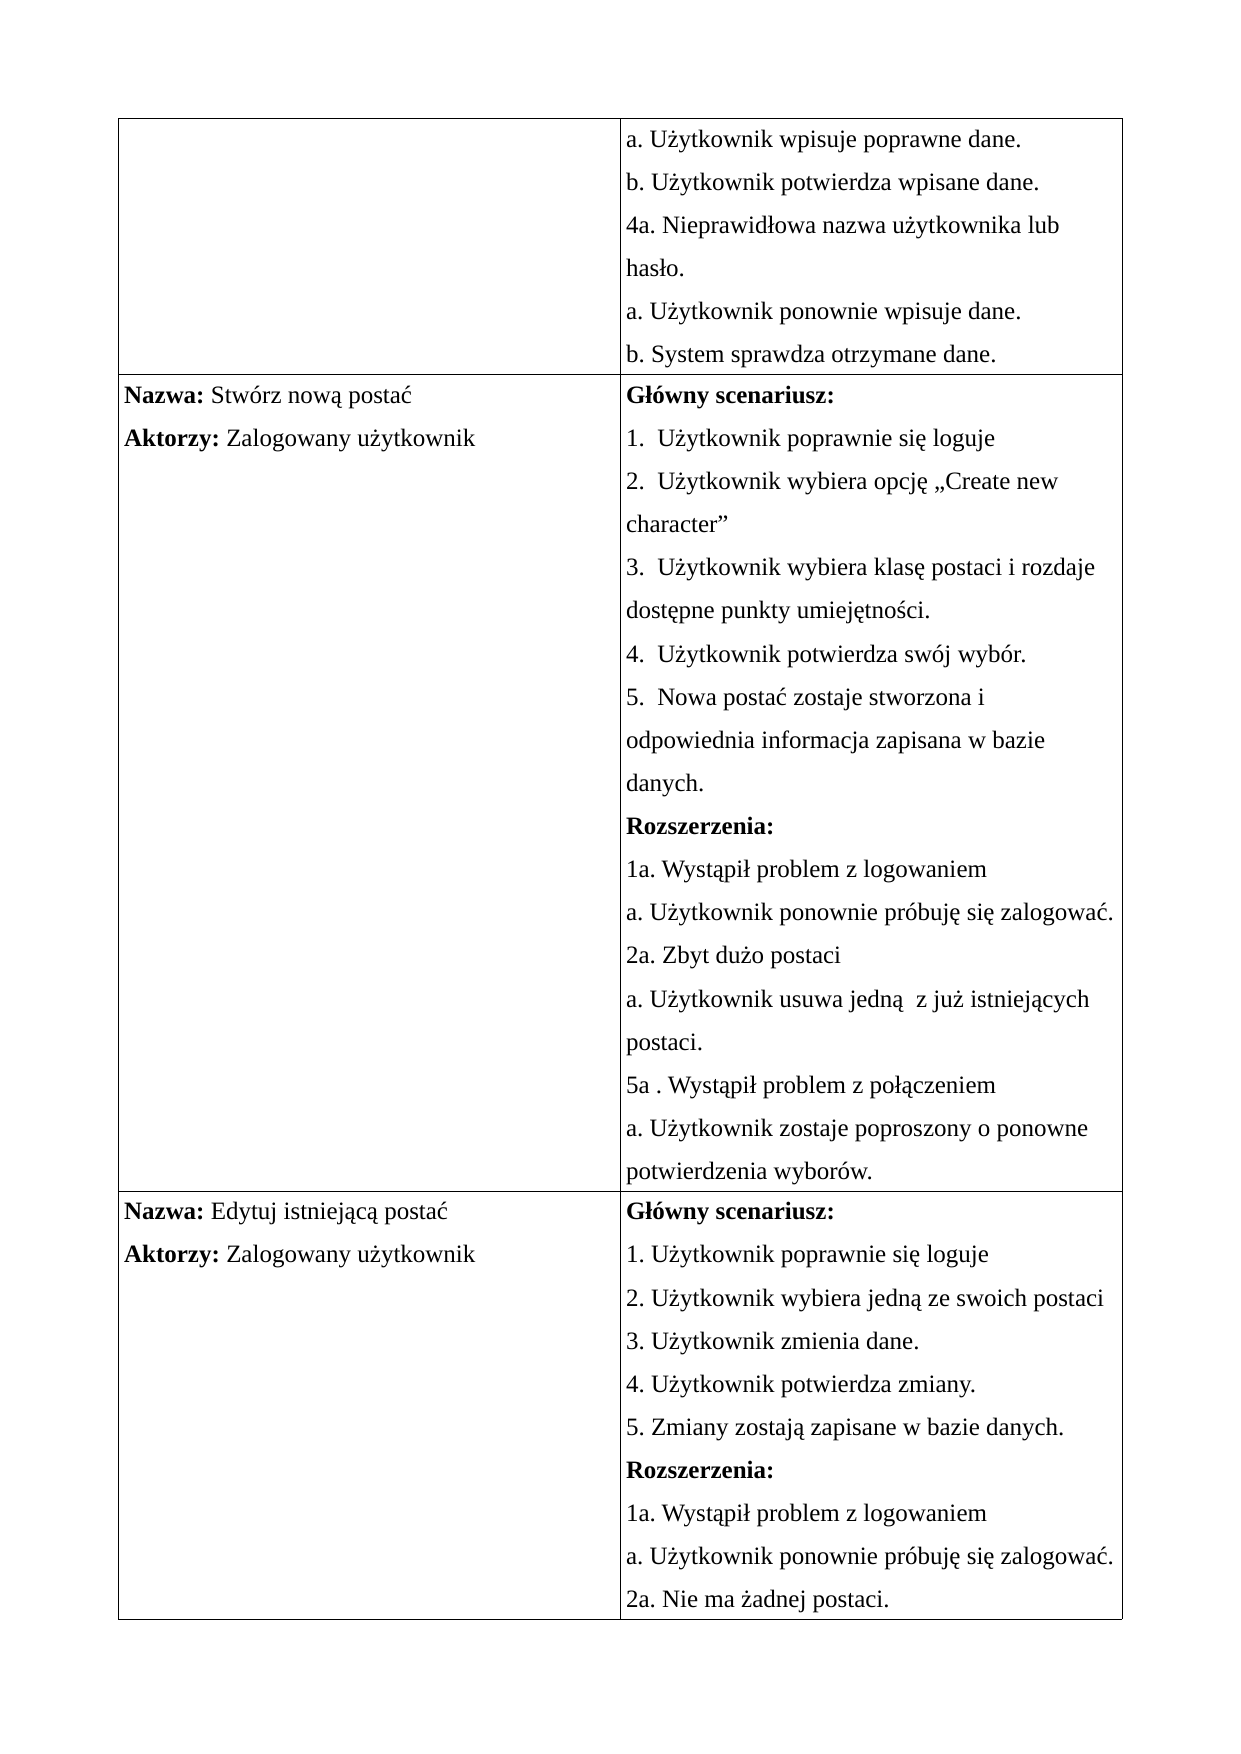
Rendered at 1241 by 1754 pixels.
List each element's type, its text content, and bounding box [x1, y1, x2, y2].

table_header [119, 119, 620, 374]
table_cell Główny scenariusz: 1. Użytkownik poprawnie się loguje 2. Użytkownik wybiera opcję „Create new character” 3. Użytkownik wybiera klasę postaci i rozdaje dostępne punkty umiejętności. 4. Użytkownik potwierdza swój wybór. 5. Nowa postać zostaje stworzona i odpowiednia informacja zapisana w bazie danych. Rozszerzenia: 1a. Wystąpił problem z logowaniem a. Użytkownik ponownie próbuję się zalogować. 2a. Zbyt dużo postaci a. Użytkownik usuwa jedną z już istniejących postaci. 5a . Wystąpił problem z połączeniem a. Użytkownik zostaje poproszony o ponowne potwierdzenia wyborów. [621, 375, 1122, 1191]
table_cell Nazwa: Edytuj istniejącą postać Aktorzy: Zalogowany użytkownik [119, 1192, 620, 1619]
table_cell Główny scenariusz: 1. Użytkownik poprawnie się loguje 2. Użytkownik wybiera jedną ze swoich postaci 3. Użytkownik zmienia dane. 4. Użytkownik potwierdza zmiany. 5. Zmiany zostają zapisane w bazie danych. Rozszerzenia: 1a. Wystąpił problem z logowaniem a. Użytkownik ponownie próbuję się zalogować. 2a. Nie ma żadnej postaci. [621, 1192, 1122, 1619]
table_cell Nazwa: Stwórz nową postać Aktorzy: Zalogowany użytkownik [119, 375, 620, 1191]
table_header a. Użytkownik wpisuje poprawne dane. b. Użytkownik potwierdza wpisane dane. 4a. Nieprawidłowa nazwa użytkownika lub hasło. a. Użytkownik ponownie wpisuje dane. b. System sprawdza otrzymane dane. [621, 119, 1122, 374]
